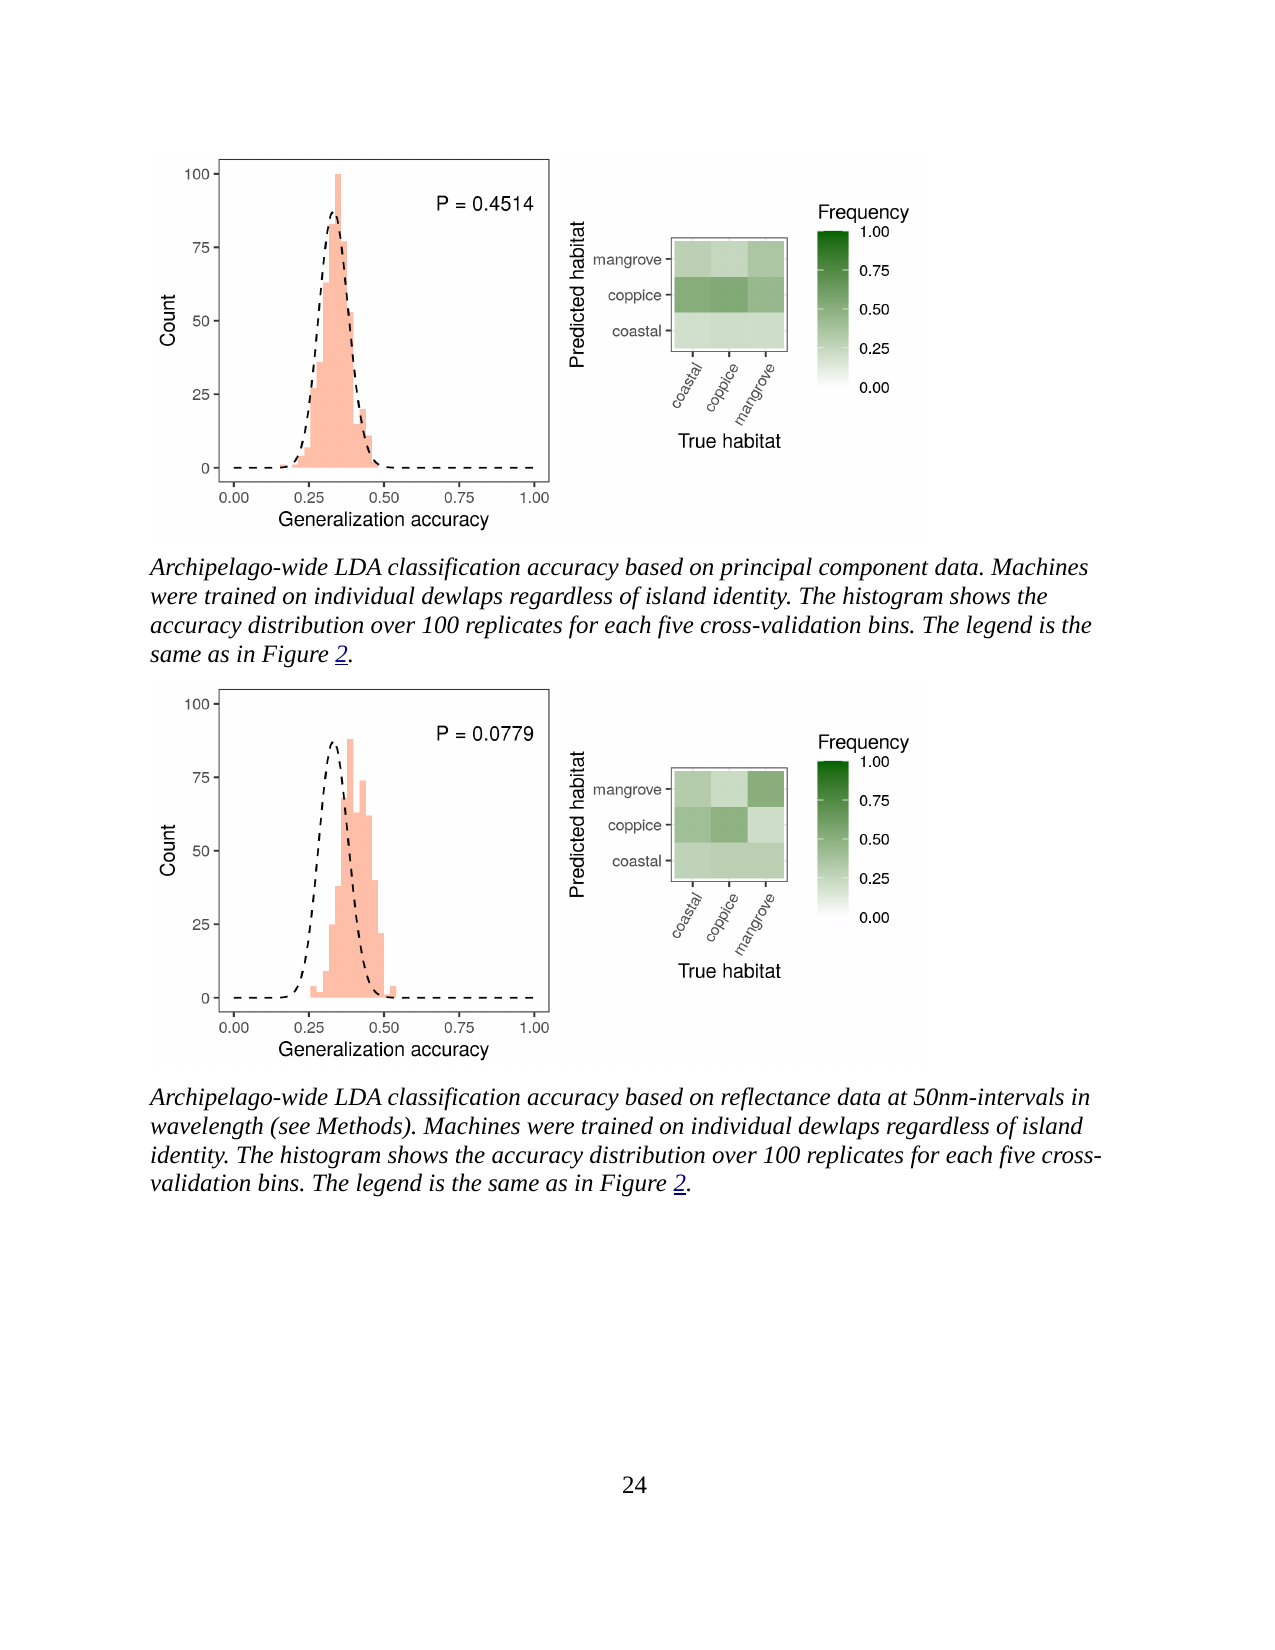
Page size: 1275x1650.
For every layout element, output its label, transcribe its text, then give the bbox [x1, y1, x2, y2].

text Archipelago-wide LDA classification accuracy based on reflectance data at 50nm-intervals in wavelength (see Methods). Machines were trained on individual dewlaps regardless of island identity. The histogram shows the accuracy distribution over 100 replicates for each five cross-validation bins. The legend is the same as in Figure 2. [150, 1082, 1125, 1197]
picture [150, 150, 930, 540]
picture [150, 680, 930, 1070]
text Archipelago-wide LDA classification accuracy based on principal component data. Machines were trained on individual dewlaps regardless of island identity. The histogram shows the accuracy distribution over 100 replicates for each five cross-validation bins. The legend is the same as in Figure 2. [150, 552, 1125, 667]
